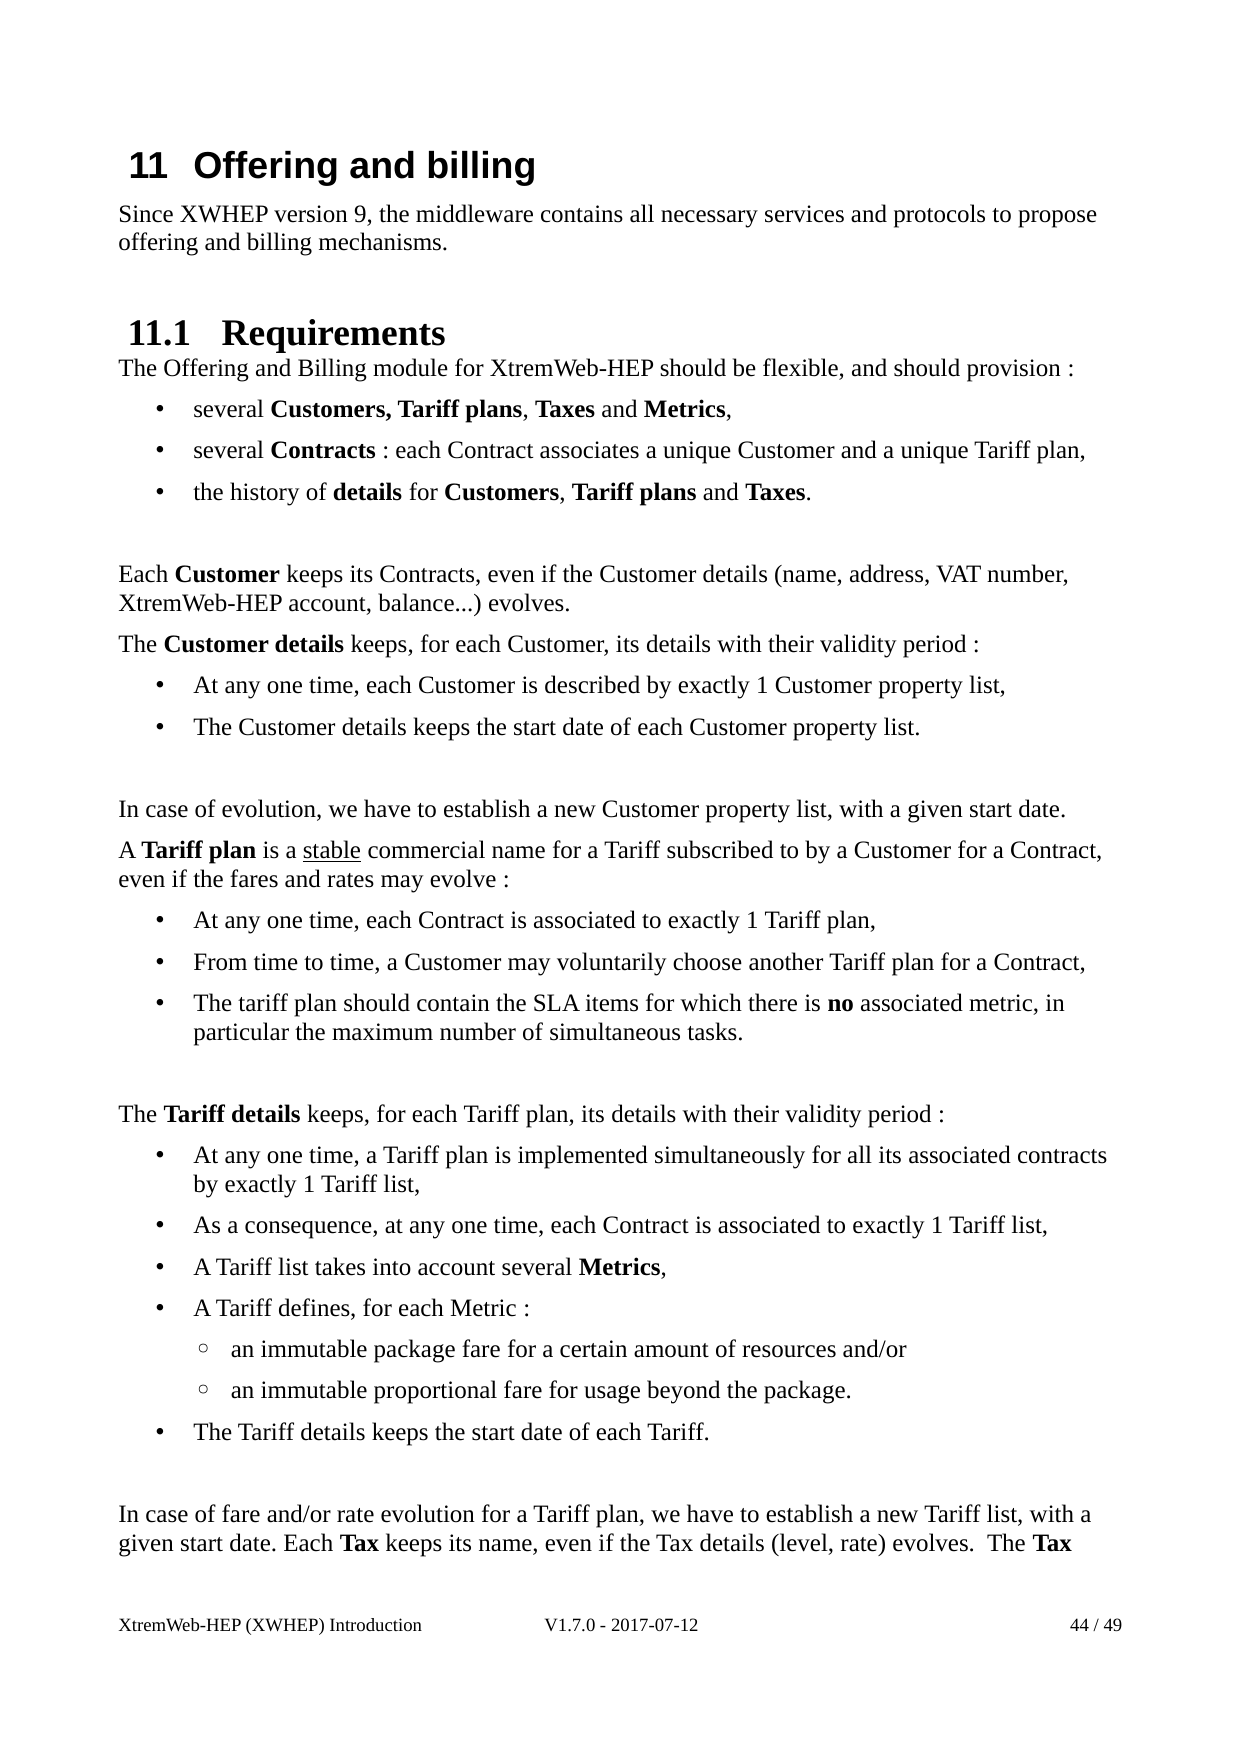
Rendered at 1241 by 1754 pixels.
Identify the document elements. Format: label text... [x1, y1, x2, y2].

list an immutable proportional fare for usage beyond the package. [193, 1376, 1122, 1404]
list A Tariff defines, for each Metric : [156, 1293, 1122, 1322]
text In case of fare and/or rate evolution for a Tariff plan, we have to establish a new Tariff list, with a given start date. Each Tax keeps its name, even if the Tax details (level, rate) evolves. The Tax [118, 1499, 1122, 1557]
text Each Customer keeps its Contracts, even if the Customer details (name, address, VAT number, XtremWeb-HEP account, balance...) evolves. [118, 559, 1122, 617]
list At any one time, a Tariff plan is implemented simultaneously for all its associated contracts by exactly 1 Tariff list, [156, 1141, 1122, 1198]
list As a consequence, at any one time, each Contract is associated to exactly 1 Tariff list, [156, 1211, 1122, 1239]
list several Contracts : each Contract associates a unique Customer and a unique Tariff plan, [156, 436, 1122, 464]
list an immutable package fare for a certain amount of resources and/or [193, 1334, 1122, 1363]
list several Customers, Tariff plans, Taxes and Metrics, [156, 394, 1122, 423]
text The Customer details keeps, for each Customer, its details with their validity period : [118, 629, 1122, 658]
list The Customer details keeps the start date of each Customer property list. [156, 712, 1122, 741]
list From time to time, a Customer may voluntarily choose another Tariff plan for a Contract, [156, 947, 1122, 976]
list The tariff plan should contain the SLA items for which there is no associated metric, in particular the maximum number of simultaneous tasks. [156, 988, 1122, 1046]
text The Tariff details keeps, for each Tariff plan, its details with their validity period : [118, 1099, 1122, 1128]
list The Tariff details keeps the start date of each Tariff. [156, 1417, 1122, 1446]
subtitle Requirements [118, 310, 1122, 353]
subtitle Offering and billing [118, 143, 1122, 186]
list At any one time, each Customer is described by exactly 1 Customer property list, [156, 671, 1122, 699]
list A Tariff list takes into account several Metrics, [156, 1252, 1122, 1281]
text Since XWHEP version 9, the middleware contains all necessary services and protocols to propose offering and billing mechanisms. [118, 199, 1122, 256]
text In case of evolution, we have to establish a new Customer property list, with a given start date. [118, 794, 1122, 823]
list the history of details for Customers, Tariff plans and Taxes. [156, 477, 1122, 506]
text The Offering and Billing module for XtremWeb-HEP should be flexible, and should provision : [118, 353, 1122, 382]
list At any one time, each Contract is associated to exactly 1 Tariff plan, [156, 906, 1122, 934]
text A Tariff plan is a stable commercial name for a Tariff subscribed to by a Customer for a Contract, even if the fares and rates may evolve : [118, 836, 1122, 893]
